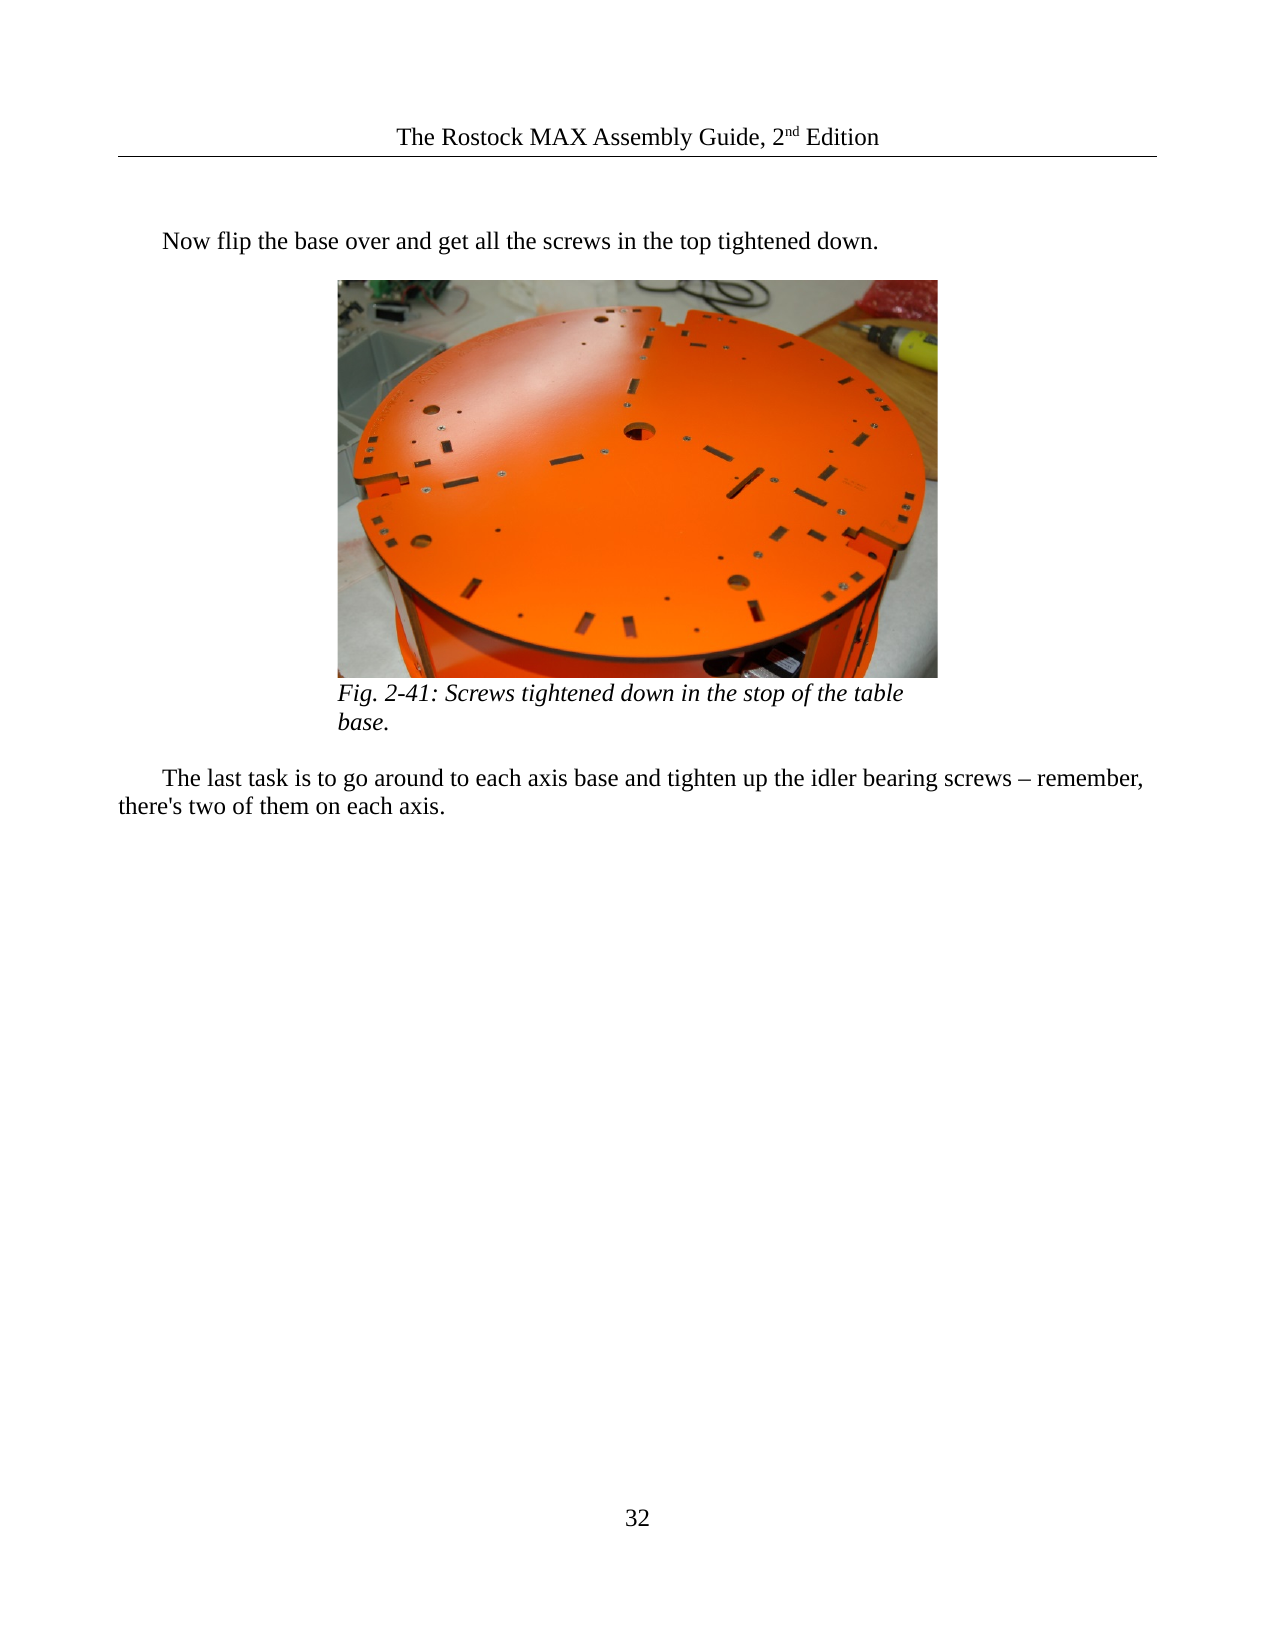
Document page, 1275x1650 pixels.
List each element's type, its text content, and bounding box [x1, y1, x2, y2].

text The last task is to go around to each axis base and tighten up the idler bearing screws – remember, there's two of them on each axis. [118, 763, 1157, 820]
text Fig. 2-41: Screws tightened down in the stop of the table base. [337, 678, 937, 735]
text Now flip the base over and get all the screws in the top tightened down. [118, 226, 1157, 255]
picture [337, 280, 938, 678]
